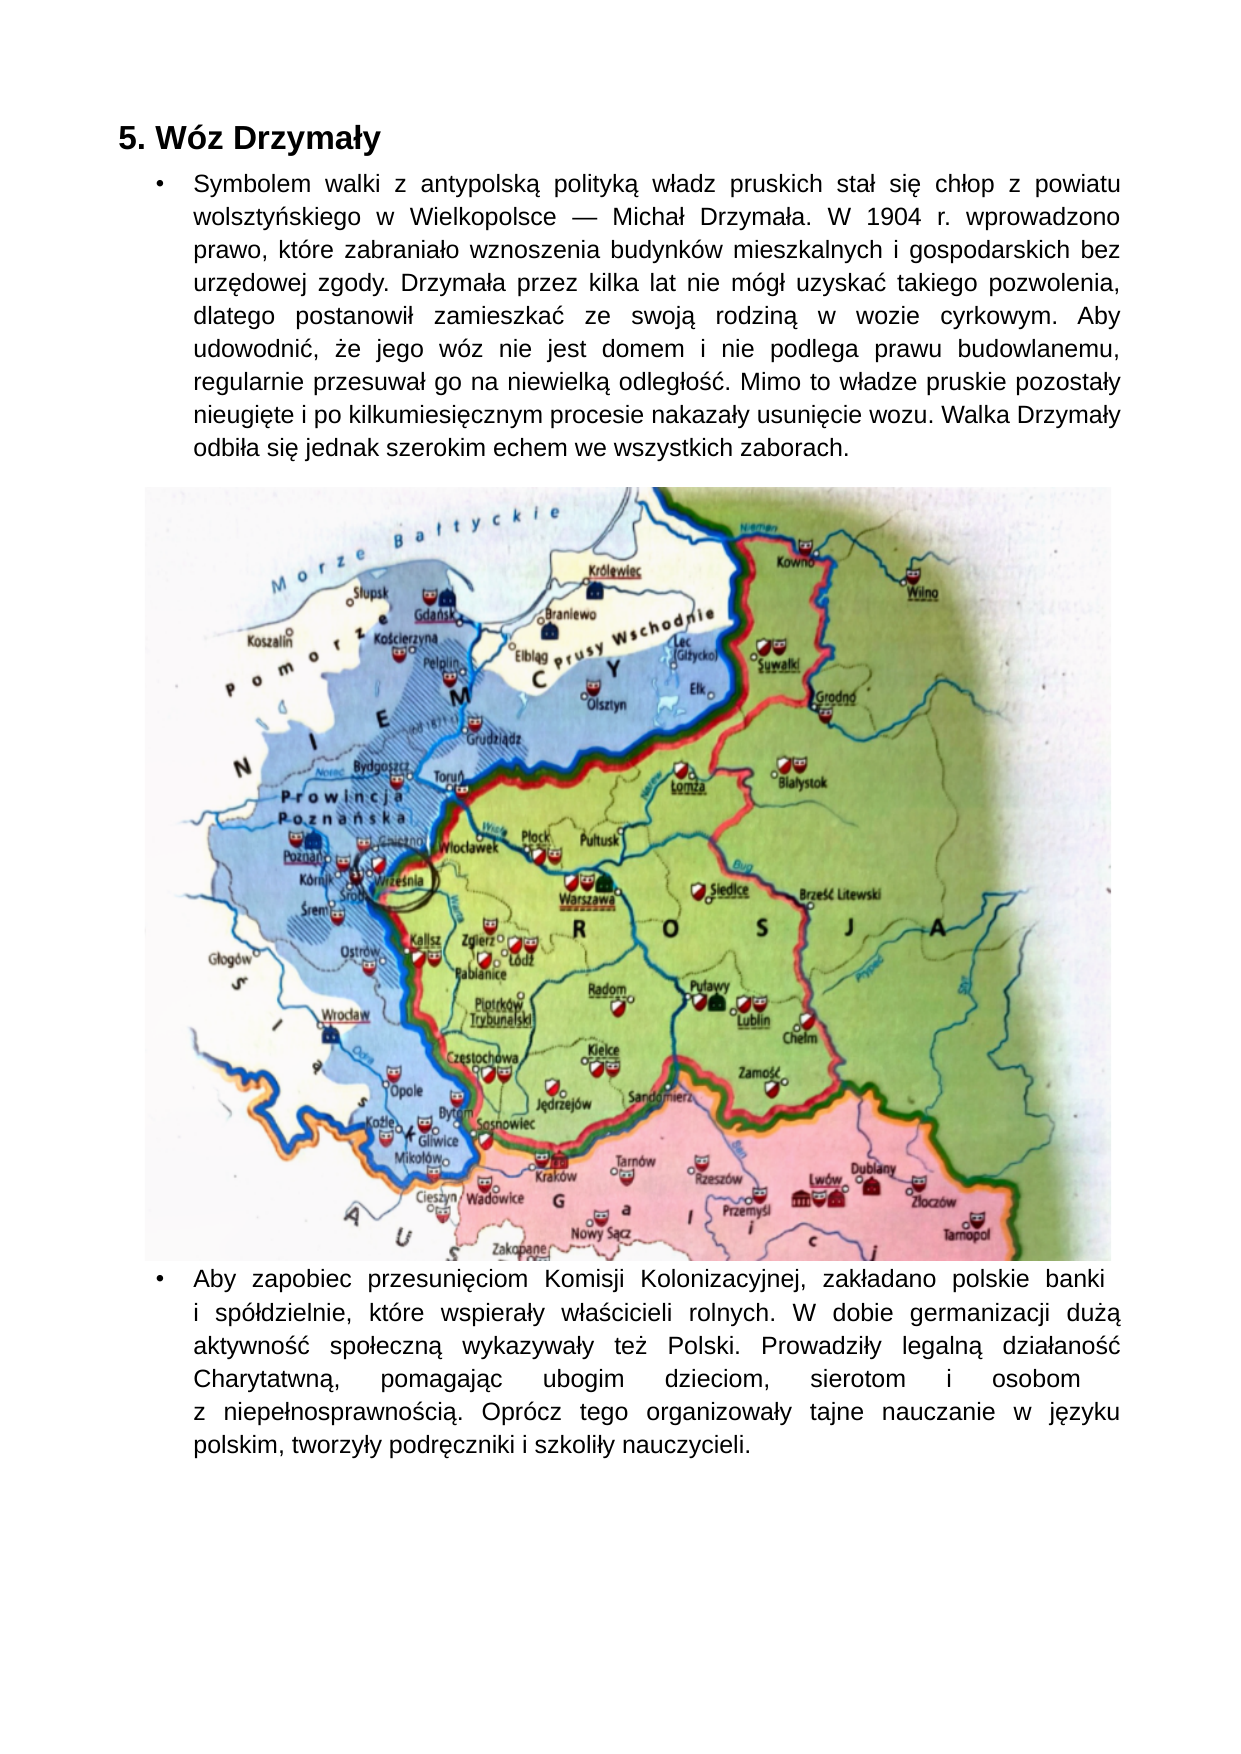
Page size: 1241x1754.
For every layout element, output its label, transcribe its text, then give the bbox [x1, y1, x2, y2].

list Symbolem walki z antypolską polityką władz pruskich stał się chłop z powiatu wolsztyńskiego w Wielkopolsce — Michał Drzymała. W 1904 r. wprowadzono prawo, które zabraniało wznoszenia budynków mieszkalnych i gospodarskich bez urzędowej zgody. Drzymała przez kilka lat nie mógł uzyskać takiego pozwolenia, dlatego postanowił zamieszkać ze swoją rodziną w wozie cyrkowym. Aby udowodnić, że jego wóz nie jest domem i nie podlega prawu budowlanemu, regularnie przesuwał go na niewielką odległość. Mimo to władze pruskie pozostały nieugięte i po kilkumiesięcznym procesie nakazały usunięcie wozu. Walka Drzymały odbiła się jednak szerokim echem we wszystkich zaborach.​ [156, 169, 1122, 462]
picture [144, 487, 1112, 1261]
list Aby zapobiec przesunięciom Komisji Kolonizacyjnej, zakładano polskie banki i spółdzielnie, które wspierały właścicieli rolnych. W dobie germanizacji dużą aktywność społeczną wykazywały też Polski. Prowadziły legalną działaność Charytatwną, pomagając ubogim dzieciom, sierotom i osobom z niepełnosprawnością. Oprócz tego organizowały tajne nauczanie w języku polskim, tworzyły podręczniki i szkoliły nauczycieli. [156, 481, 1122, 1458]
subtitle 5. Wóz Drzymały [118, 118, 1122, 157]
